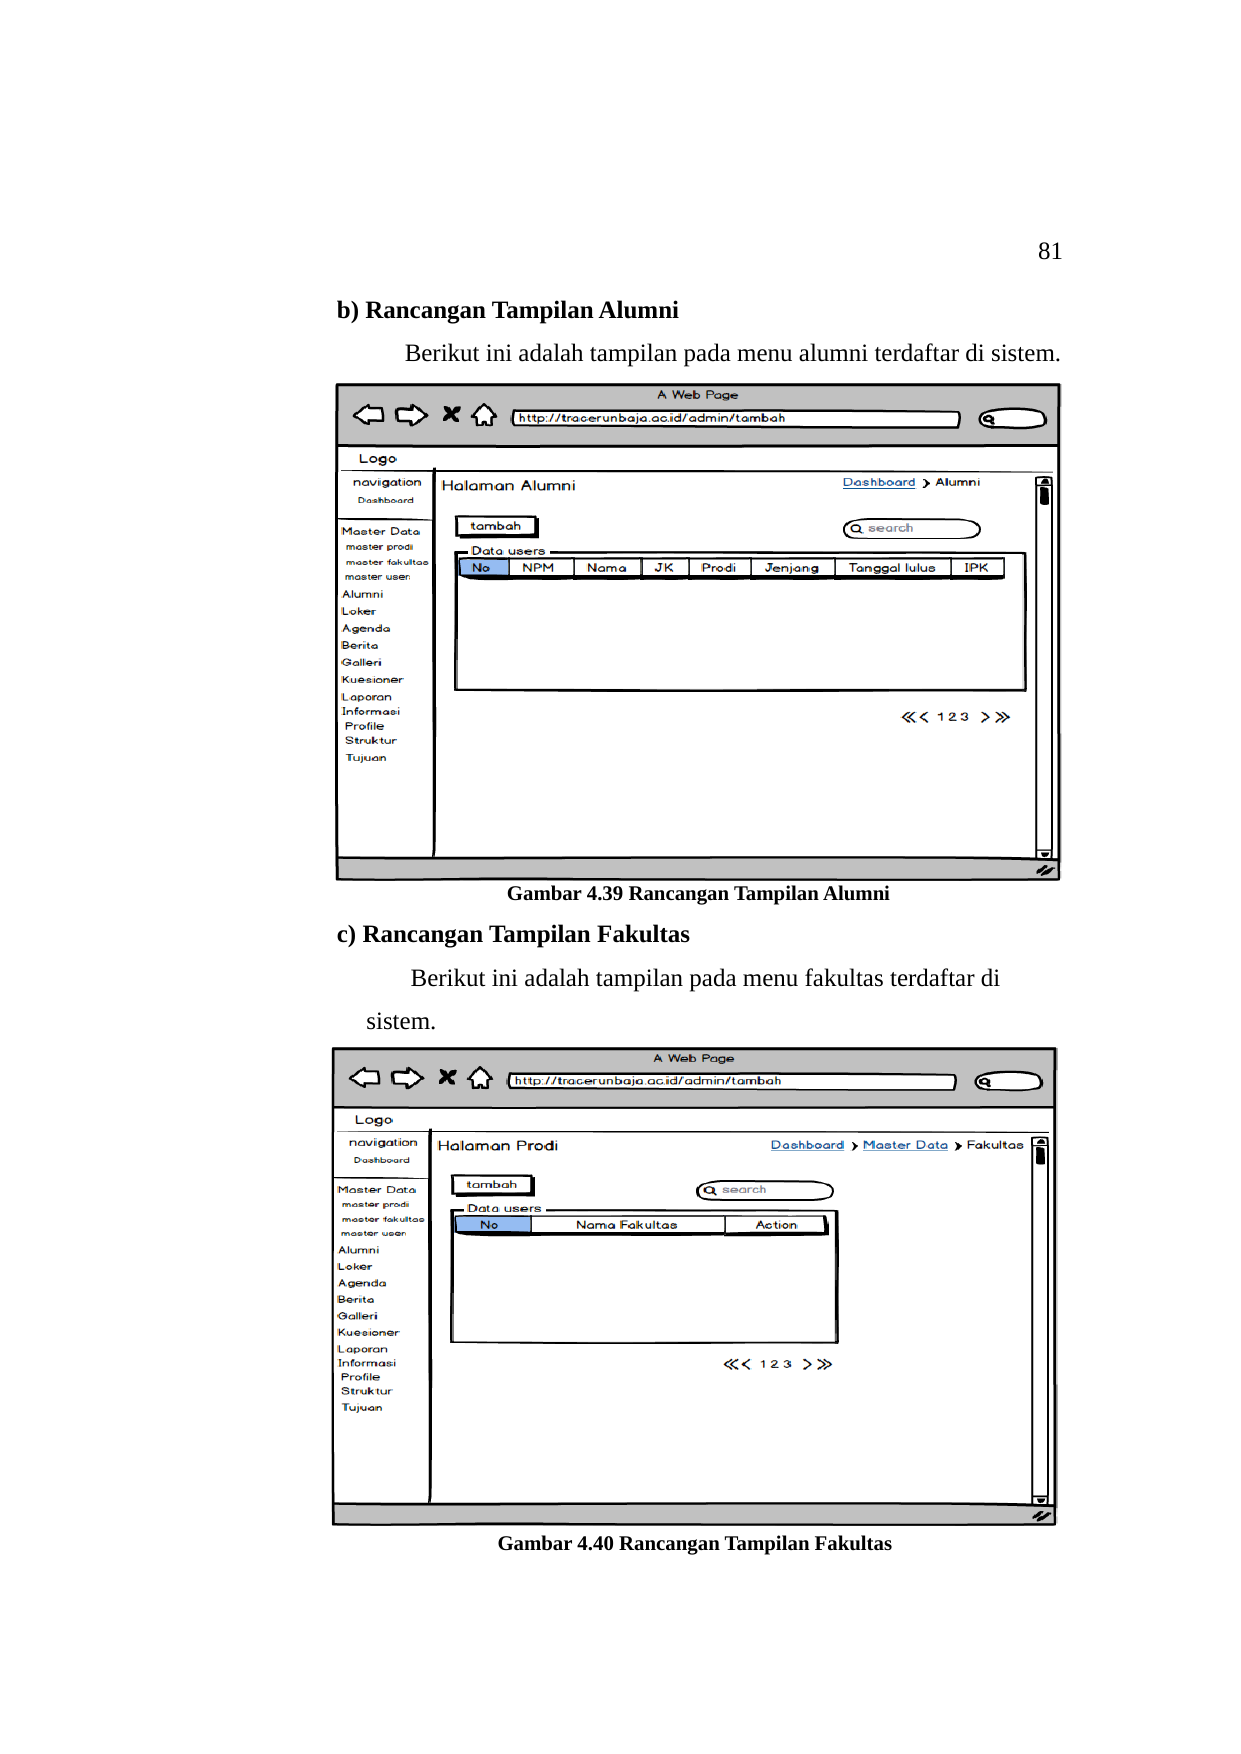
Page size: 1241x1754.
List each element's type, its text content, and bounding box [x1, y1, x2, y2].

list Berikut ini adalah tampilan pada menu alumni terdaftar di sistem. [360, 338, 1063, 367]
list Berikut ini adalah tampilan pada menu fakultas terdaftar di sistem. [366, 963, 1063, 1034]
text Gambar 4.39 Rancangan Tampilan Alumni [335, 881, 1061, 905]
list b) Rancangan Tampilan Alumni [337, 295, 1063, 324]
picture [331, 1047, 1058, 1526]
picture [335, 383, 1062, 881]
list [332, 1035, 1058, 1047]
text Gambar 4.40 Rancangan Tampilan Fakultas [332, 1526, 1058, 1555]
list c) Rancangan Tampilan Fakultas [337, 424, 1063, 948]
